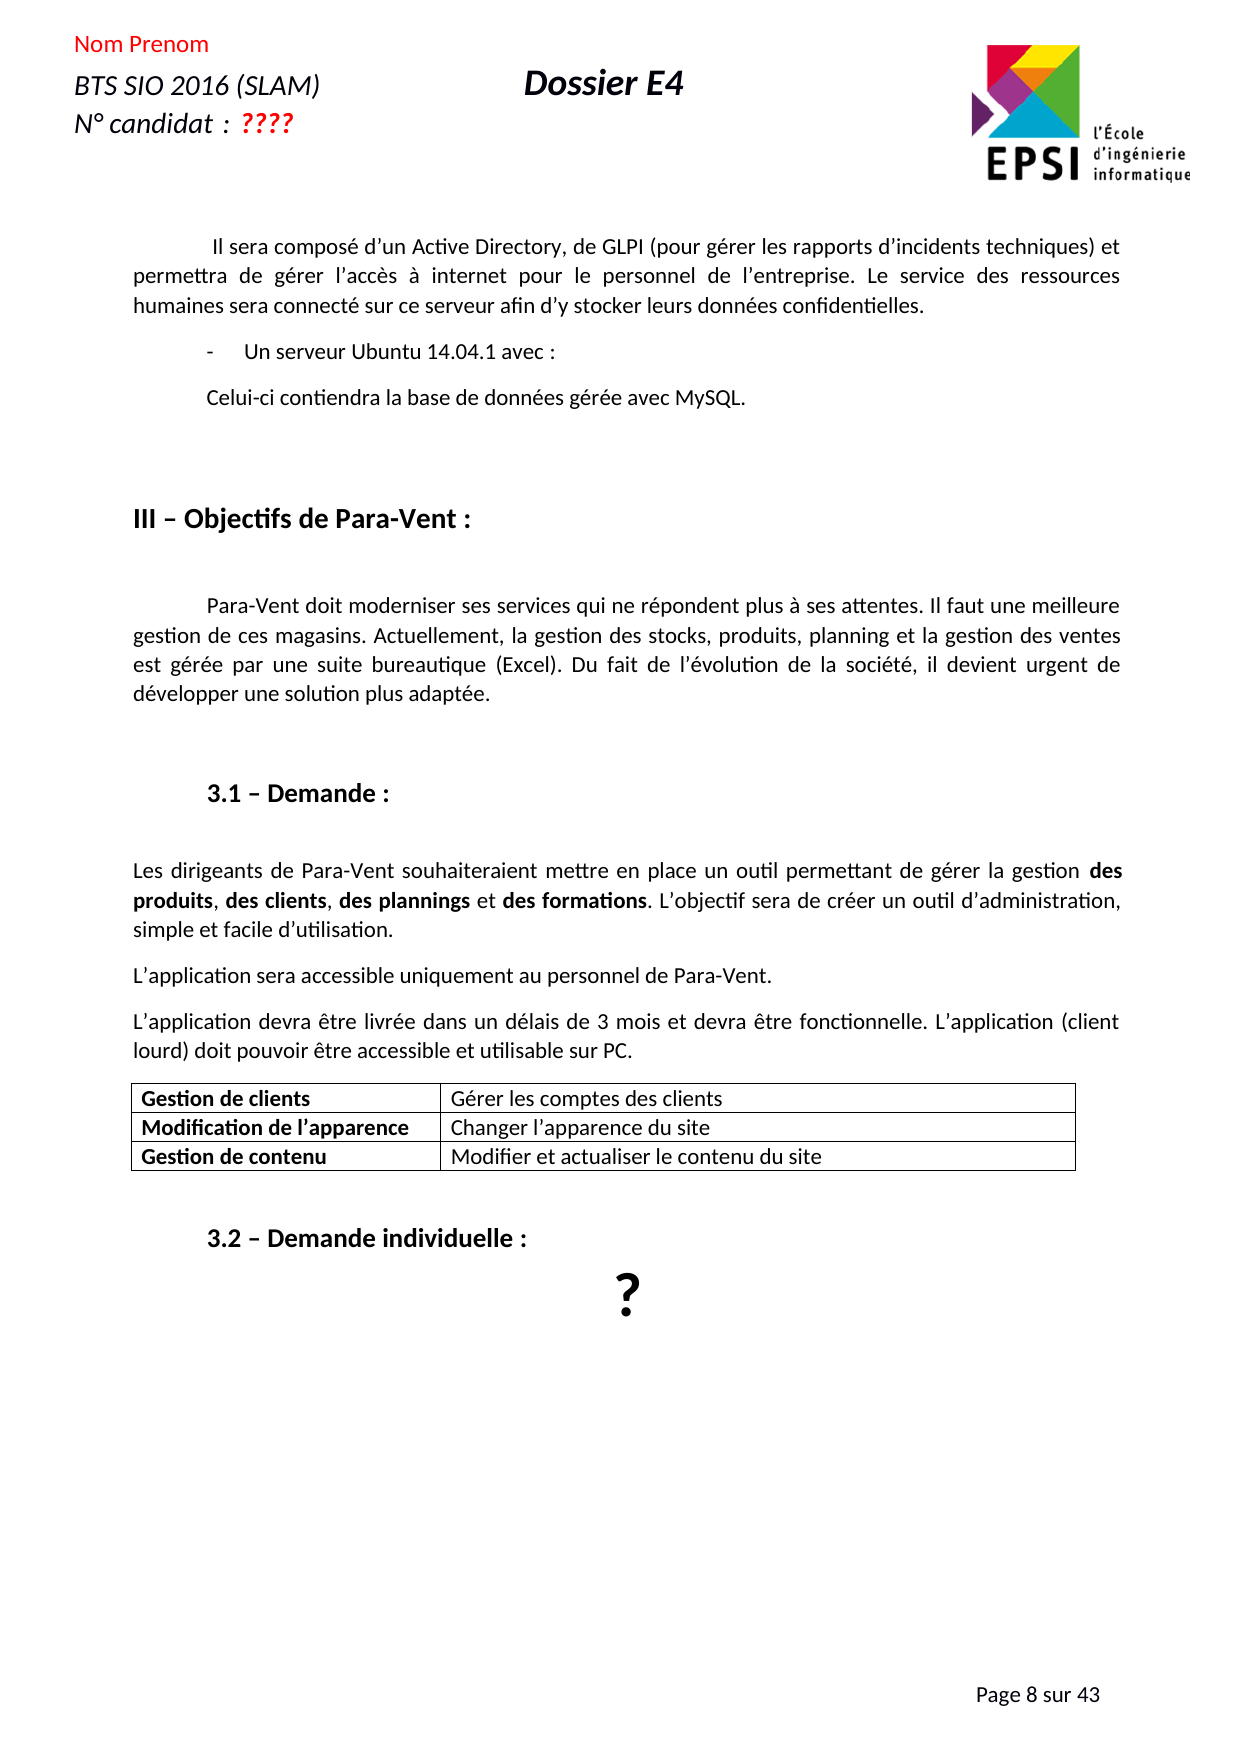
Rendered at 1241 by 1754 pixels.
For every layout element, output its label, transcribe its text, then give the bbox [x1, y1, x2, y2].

table_cell Gestion de contenu [132, 1142, 440, 1170]
subtitle 3.2 – Demande individuelle : [133, 1221, 1122, 1254]
text Les dirigeants de Para-Vent souhaiteraient mettre en place un outil permettant de gérer la gestion des produits, des clients, des plannings et des formations. L’objectif sera de créer un outil d’administration, simple et facile d’utilisation. [133, 856, 1122, 943]
table_header Gérer les comptes des clients [441, 1084, 1075, 1112]
text Para-Vent doit moderniser ses services qui ne répondent plus à ses attentes. Il faut une meilleure gestion de ces magasins. Actuellement, la gestion des stocks, produits, planning et la gestion des ventes est gérée par une suite bureautique (Excel). Du fait de l’évolution de la société, il devient urgent de développer une solution plus adaptée. [133, 591, 1122, 708]
text L’application devra être livrée dans un délais de 3 mois et devra être fonctionnelle. L’application (client lourd) doit pouvoir être accessible et utilisable sur PC. [133, 1007, 1122, 1065]
subtitle III – Objectifs de Para-Vent : [133, 500, 1122, 536]
text Il sera composé d’un Active Directory, de GLPI (pour gérer les rapports d’incidents techniques) et permettra de gérer l’accès à internet pour le personnel de l’entreprise. Le service des ressources humaines sera connecté sur ce serveur afin d’y stocker leurs données confidentielles. [133, 232, 1122, 319]
table_cell Modification de l’apparence [132, 1113, 440, 1141]
table_header Gestion de clients [132, 1084, 440, 1112]
table_cell Modifier et actualiser le contenu du site [441, 1142, 1075, 1170]
subtitle 3.1 – Demande : [133, 776, 1122, 809]
list Un serveur Ubuntu 14.04.1 avec : [206, 337, 1122, 365]
text L’application sera accessible uniquement au personnel de Para-Vent. [133, 961, 1122, 989]
text ? [133, 1256, 1122, 1332]
text Celui-ci contiendra la base de données gérée avec MySQL. [133, 383, 1122, 411]
table_cell Changer l’apparence du site [441, 1113, 1075, 1141]
